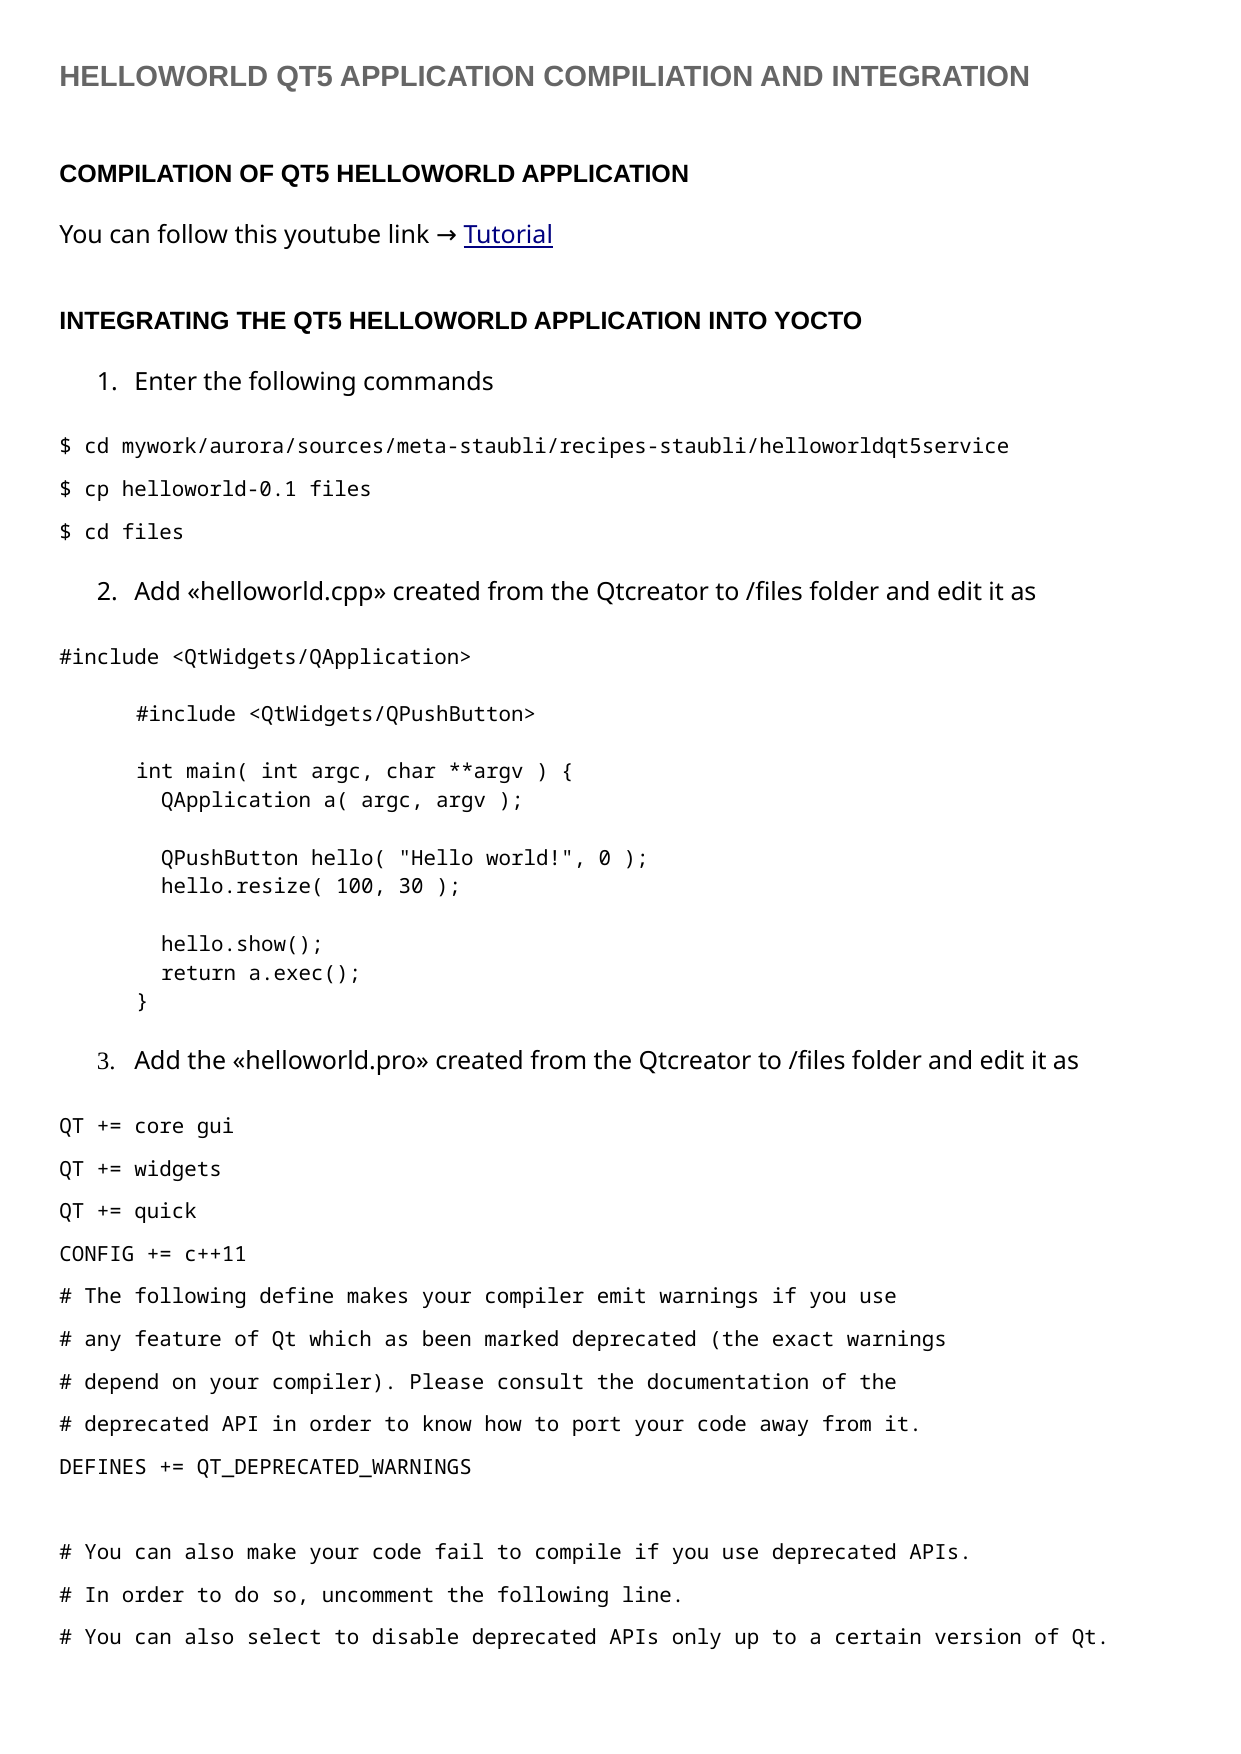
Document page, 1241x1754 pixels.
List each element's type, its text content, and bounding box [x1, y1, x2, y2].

text QApplication a( argc, argv ); [136, 785, 1181, 813]
text #include <QtWidgets/QApplication> [59, 642, 1181, 670]
text hello.resize( 100, 30 ); [136, 871, 1181, 900]
subtitle INTEGRATING THE QT5 HELLOWORLD APPLICATION INTO YOCTO [59, 306, 1181, 335]
text DEFINES += QT_DEPRECATED_WARNINGS [59, 1452, 1181, 1480]
text QT += core gui [59, 1111, 1181, 1139]
list Enter the following commands [97, 363, 1181, 397]
text # You can also select to disable deprecated APIs only up to a certain version of Qt. [59, 1622, 1181, 1651]
text } [136, 986, 1181, 1014]
text QPushButton hello( "Hello world!", 0 ); [136, 843, 1181, 871]
text # deprecated API in order to know how to port your code away from it. [59, 1409, 1181, 1438]
text # The following define makes your compiler emit warnings if you use [59, 1282, 1181, 1310]
text #include <QtWidgets/QPushButton> [136, 699, 1181, 727]
subtitle HELLOWORLD QT5 APPLICATION COMPILIATION AND INTEGRATION [59, 59, 1181, 93]
text # any feature of Qt which as been marked deprecated (the exact warnings [59, 1324, 1181, 1353]
text $ cd files [59, 517, 1181, 545]
text $ cd mywork/aurora/sources/meta-staubli/recipes-staubli/helloworldqt5service [59, 432, 1181, 460]
text CONFIG += c++11 [59, 1239, 1181, 1267]
text You can follow this youtube link → Tutorial [59, 217, 1181, 251]
text $ cp helloworld-0.1 files [59, 474, 1181, 503]
text # In order to do so, uncomment the following line. [59, 1580, 1181, 1608]
text return a.exec(); [136, 958, 1181, 986]
text # depend on your compiler). Please consult the documentation of the [59, 1367, 1181, 1395]
list Add «helloworld.cpp» created from the Qtcreator to /files folder and edit it as [97, 574, 1181, 608]
text QT += widgets [59, 1154, 1181, 1182]
subtitle COMPILATION OF QT5 HELLOWORLD APPLICATION [59, 159, 1181, 188]
text hello.show(); [136, 929, 1181, 958]
text QT += quick [59, 1196, 1181, 1225]
text int main( int argc, char **argv ) { [136, 757, 1181, 785]
list Add the «helloworld.pro» created from the Qtcreator to /files folder and edit it as [97, 1043, 1181, 1077]
text # You can also make your code fail to compile if you use deprecated APIs. [59, 1537, 1181, 1566]
